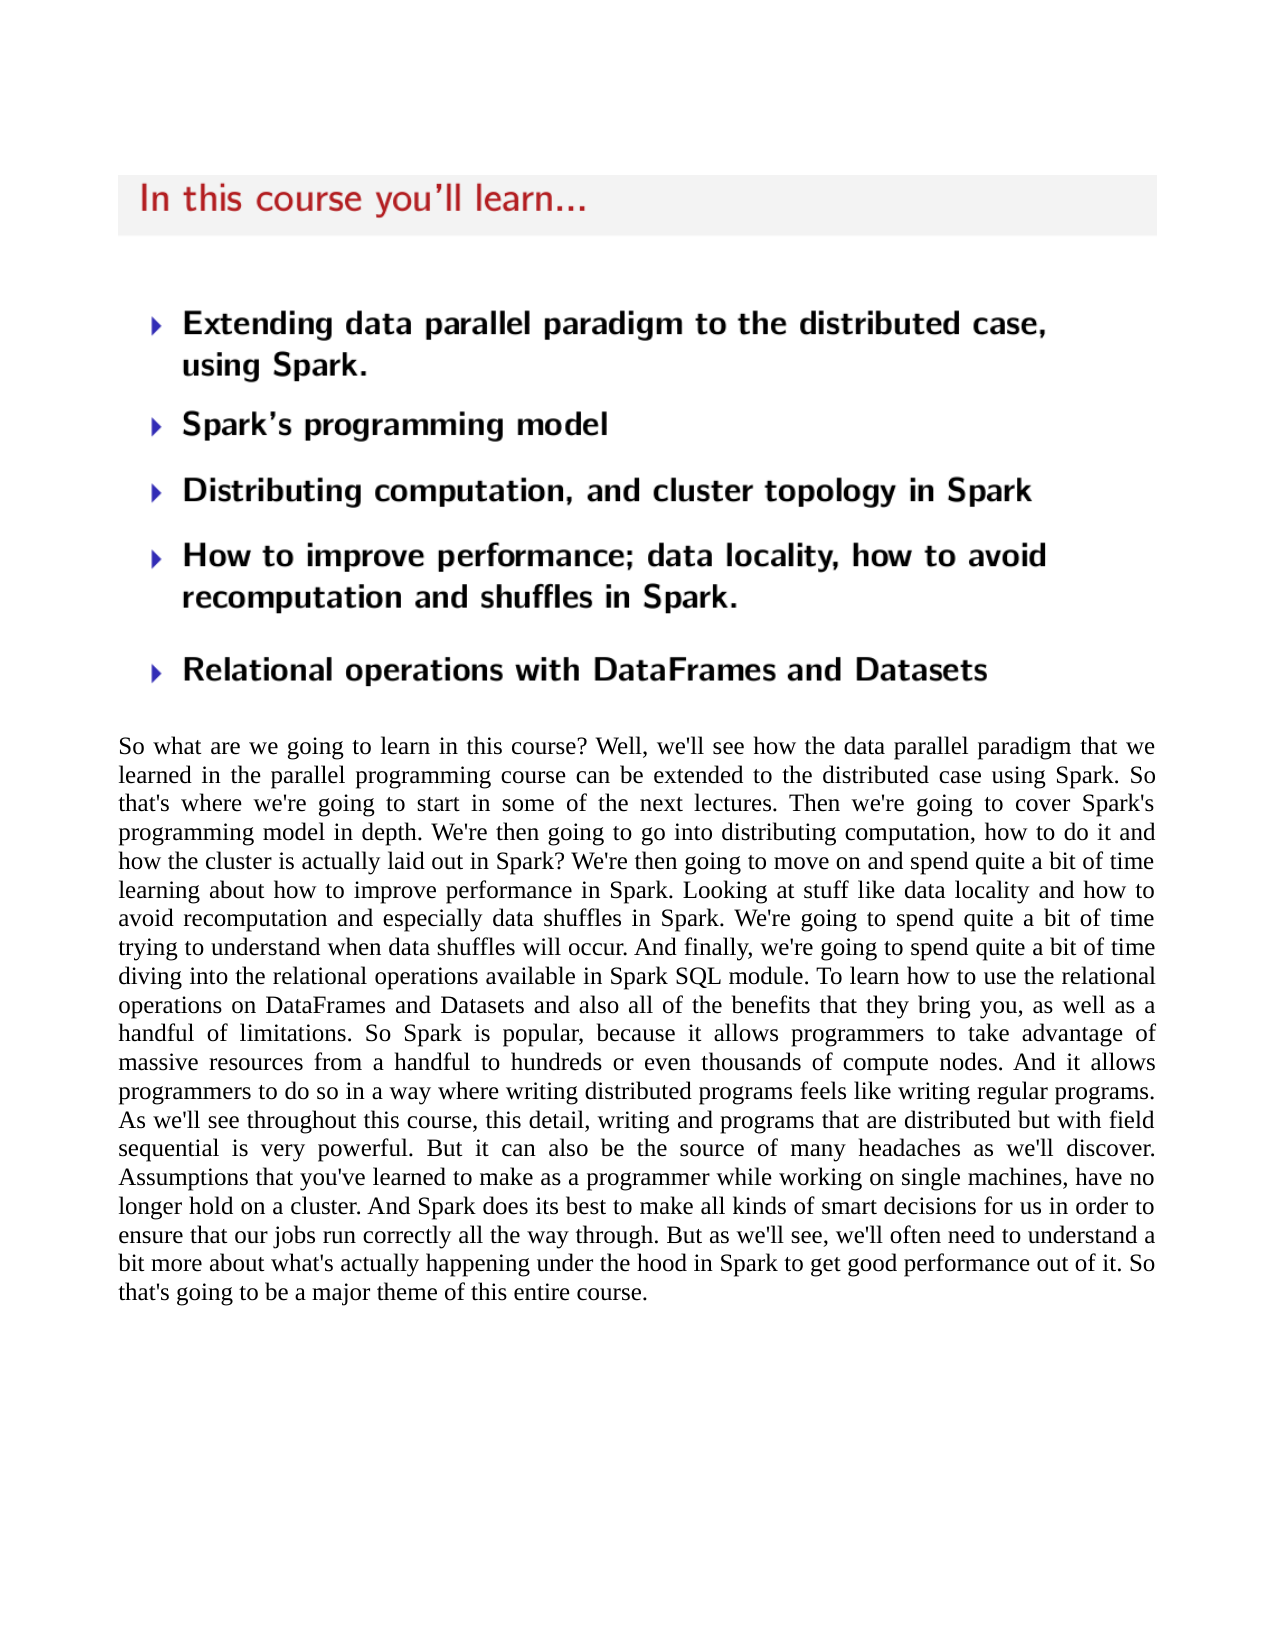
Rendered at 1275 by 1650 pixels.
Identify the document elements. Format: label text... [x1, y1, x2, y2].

text So what are we going to learn in this course? Well, we'll see how the data parallel paradigm that we learned in the parallel programming course can be extended to the distributed case using Spark. So that's where we're going to start in some of the next lectures. Then we're going to cover Spark's programming model in depth. We're then going to go into distributing computation, how to do it and how the cluster is actually laid out in Spark? We're then going to move on and spend quite a bit of time learning about how to improve performance in Spark. Looking at stuff like data locality and how to avoid recomputation and especially data shuffles in Spark. We're going to spend quite a bit of time trying to understand when data shuffles will occur. And finally, we're going to spend quite a bit of time diving into the relational operations available in Spark SQL module. To learn how to use the relational operations on DataFrames and Datasets and also all of the benefits that they bring you, as well as a handful of limitations. So Spark is popular, because it allows programmers to take advantage of massive resources from a handful to hundreds or even thousands of compute nodes. And it allows programmers to do so in a way where writing distributed programs feels like writing regular programs. As we'll see throughout this course, this detail, writing and programs that are distributed but with field sequential is very powerful. But it can also be the source of many headaches as we'll discover. Assumptions that you've learned to make as a programmer while working on single machines, have no longer hold on a cluster. And Spark does its best to make all kinds of smart decisions for us in order to ensure that our jobs run correctly all the way through. But as we'll see, we'll often need to understand a bit more about what's actually happening under the hood in Spark to get good performance out of it. So that's going to be a major theme of this entire course. [118, 731, 1157, 1306]
picture [118, 175, 1157, 703]
